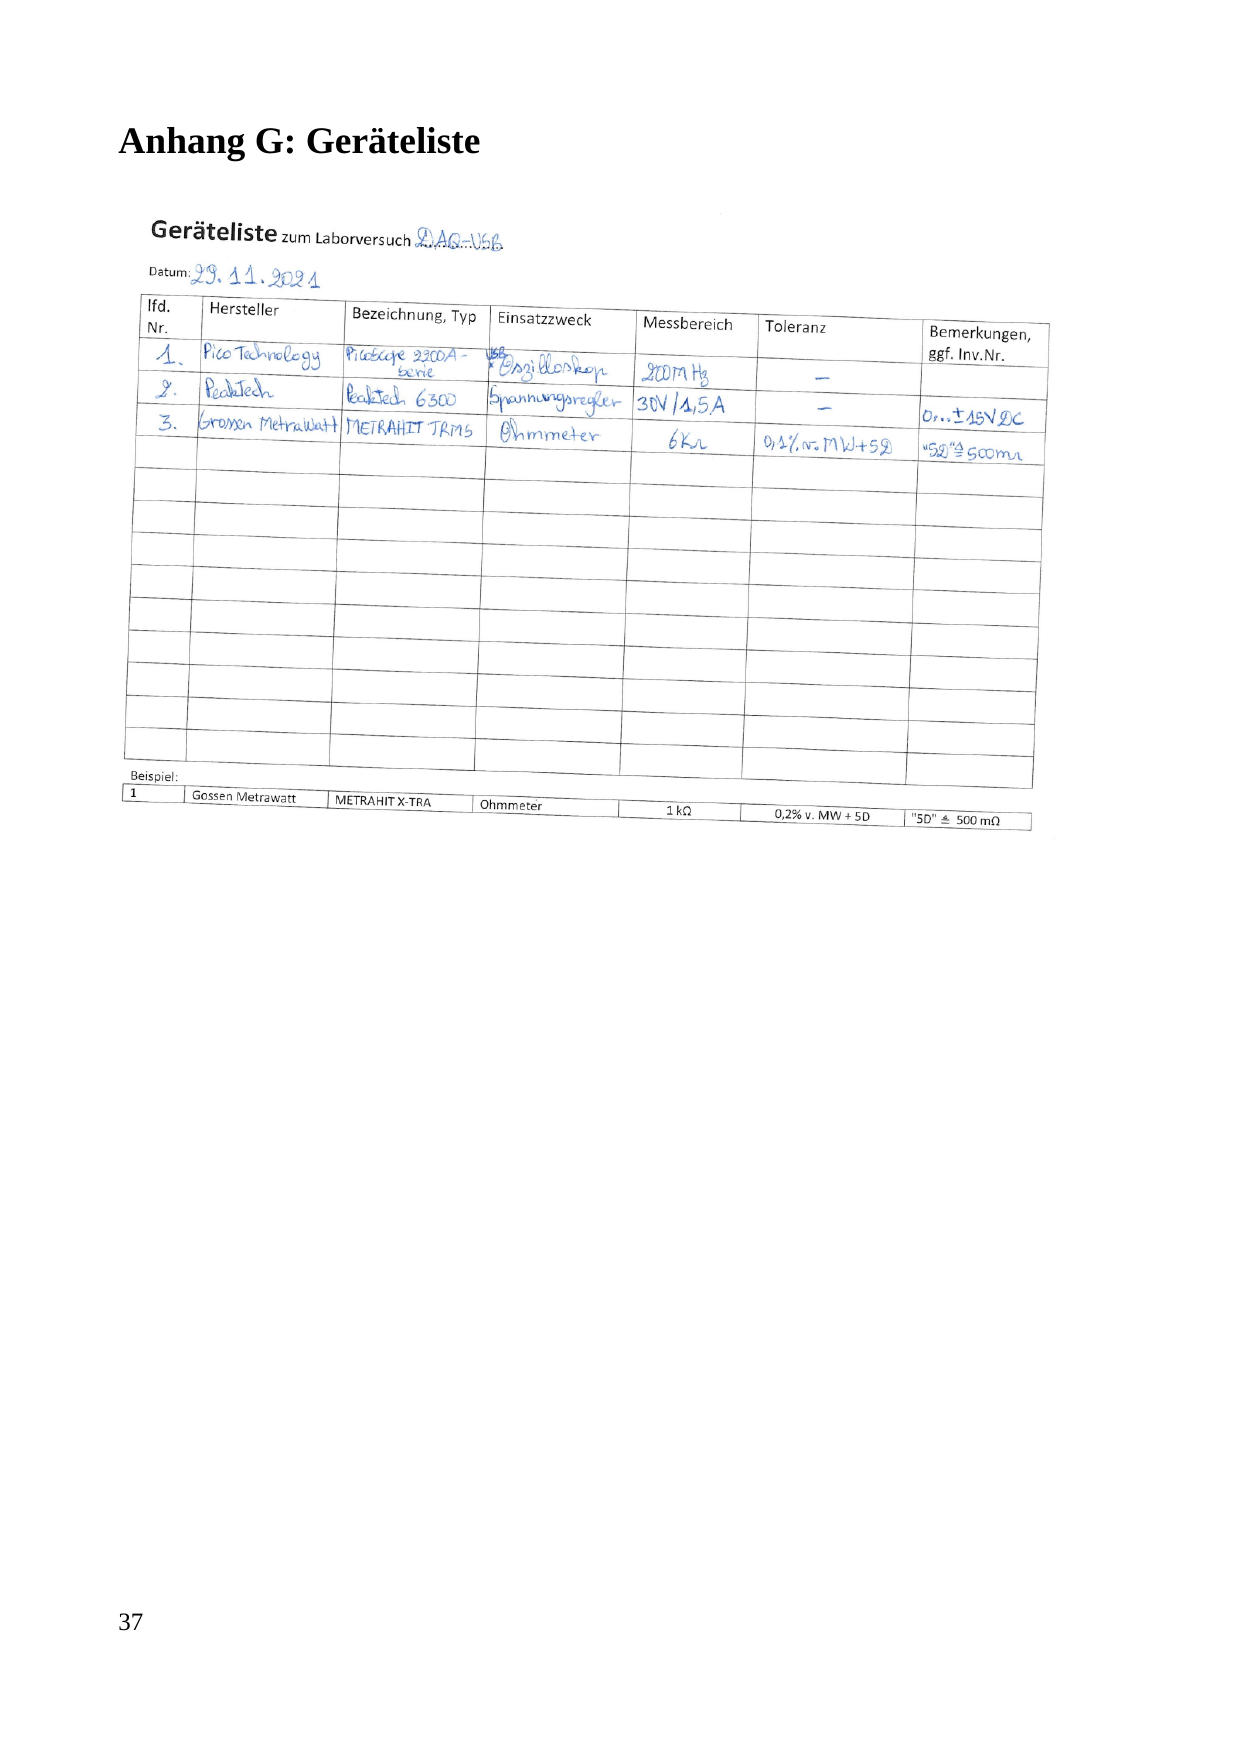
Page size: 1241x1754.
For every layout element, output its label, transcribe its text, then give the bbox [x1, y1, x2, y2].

text Anhang G: Geräteliste [118, 118, 1122, 161]
picture [91, 200, 1096, 854]
